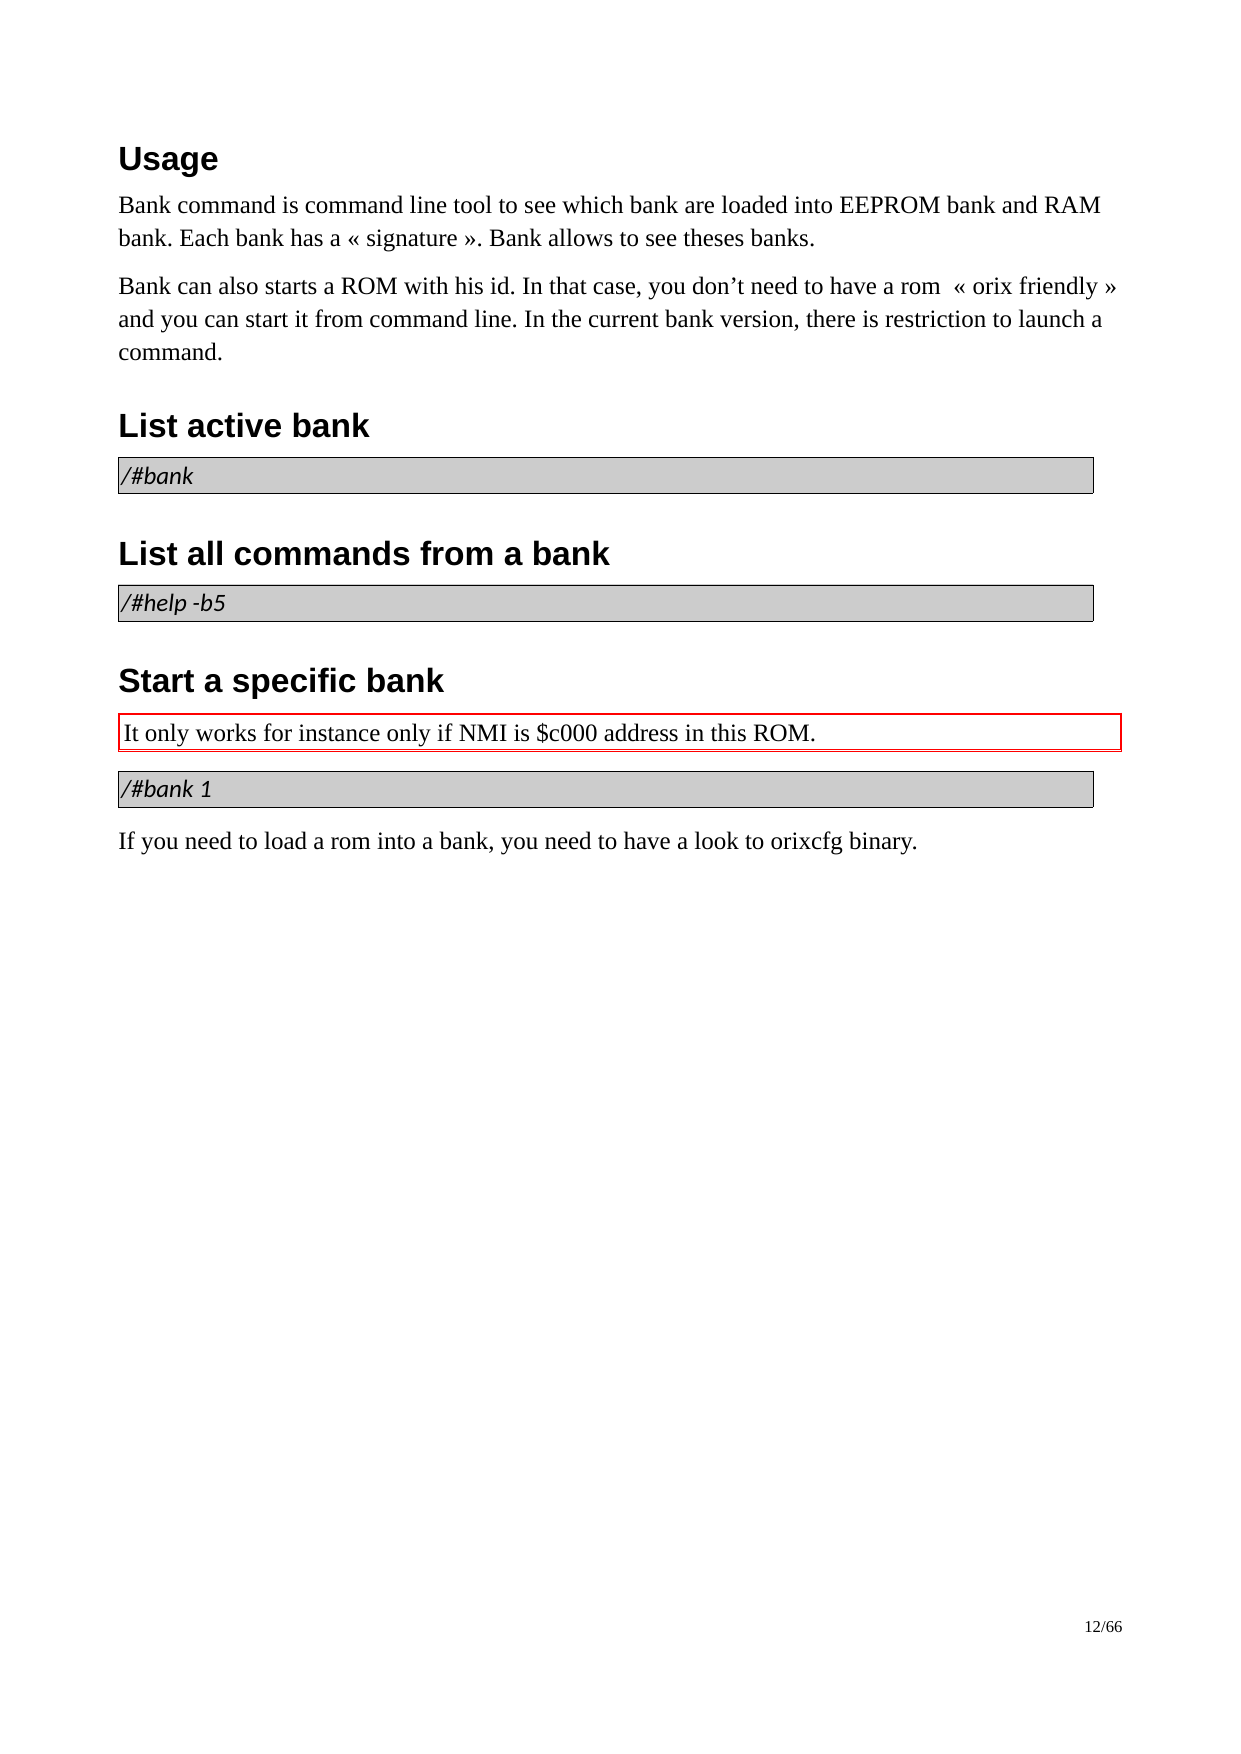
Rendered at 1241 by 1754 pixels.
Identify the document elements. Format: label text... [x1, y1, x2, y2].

text Bank command is command line tool to see which bank are loaded into EEPROM bank and RAM bank. Each bank has a « signature ». Bank allows to see theses banks. [118, 190, 1122, 252]
subtitle Usage [118, 139, 1122, 178]
text Bank can also starts a ROM with his id. In that case, you don’t need to have a rom « orix friendly » and you can start it from command line. In the current bank version, there is restriction to launch a command. [118, 271, 1122, 366]
subtitle List all commands from a bank [118, 533, 1122, 572]
text /#help -b5 [119, 586, 1093, 621]
text /#bank 1 [119, 772, 1093, 807]
subtitle Start a specific bank [118, 661, 1122, 700]
text It only works for instance only if NMI is $c000 address in this ROM. [120, 715, 1120, 749]
text /#bank [119, 458, 1093, 493]
text If you need to load a rom into a bank, you need to have a look to orixcfg binary. [118, 826, 1122, 855]
subtitle List active bank [118, 406, 1122, 444]
